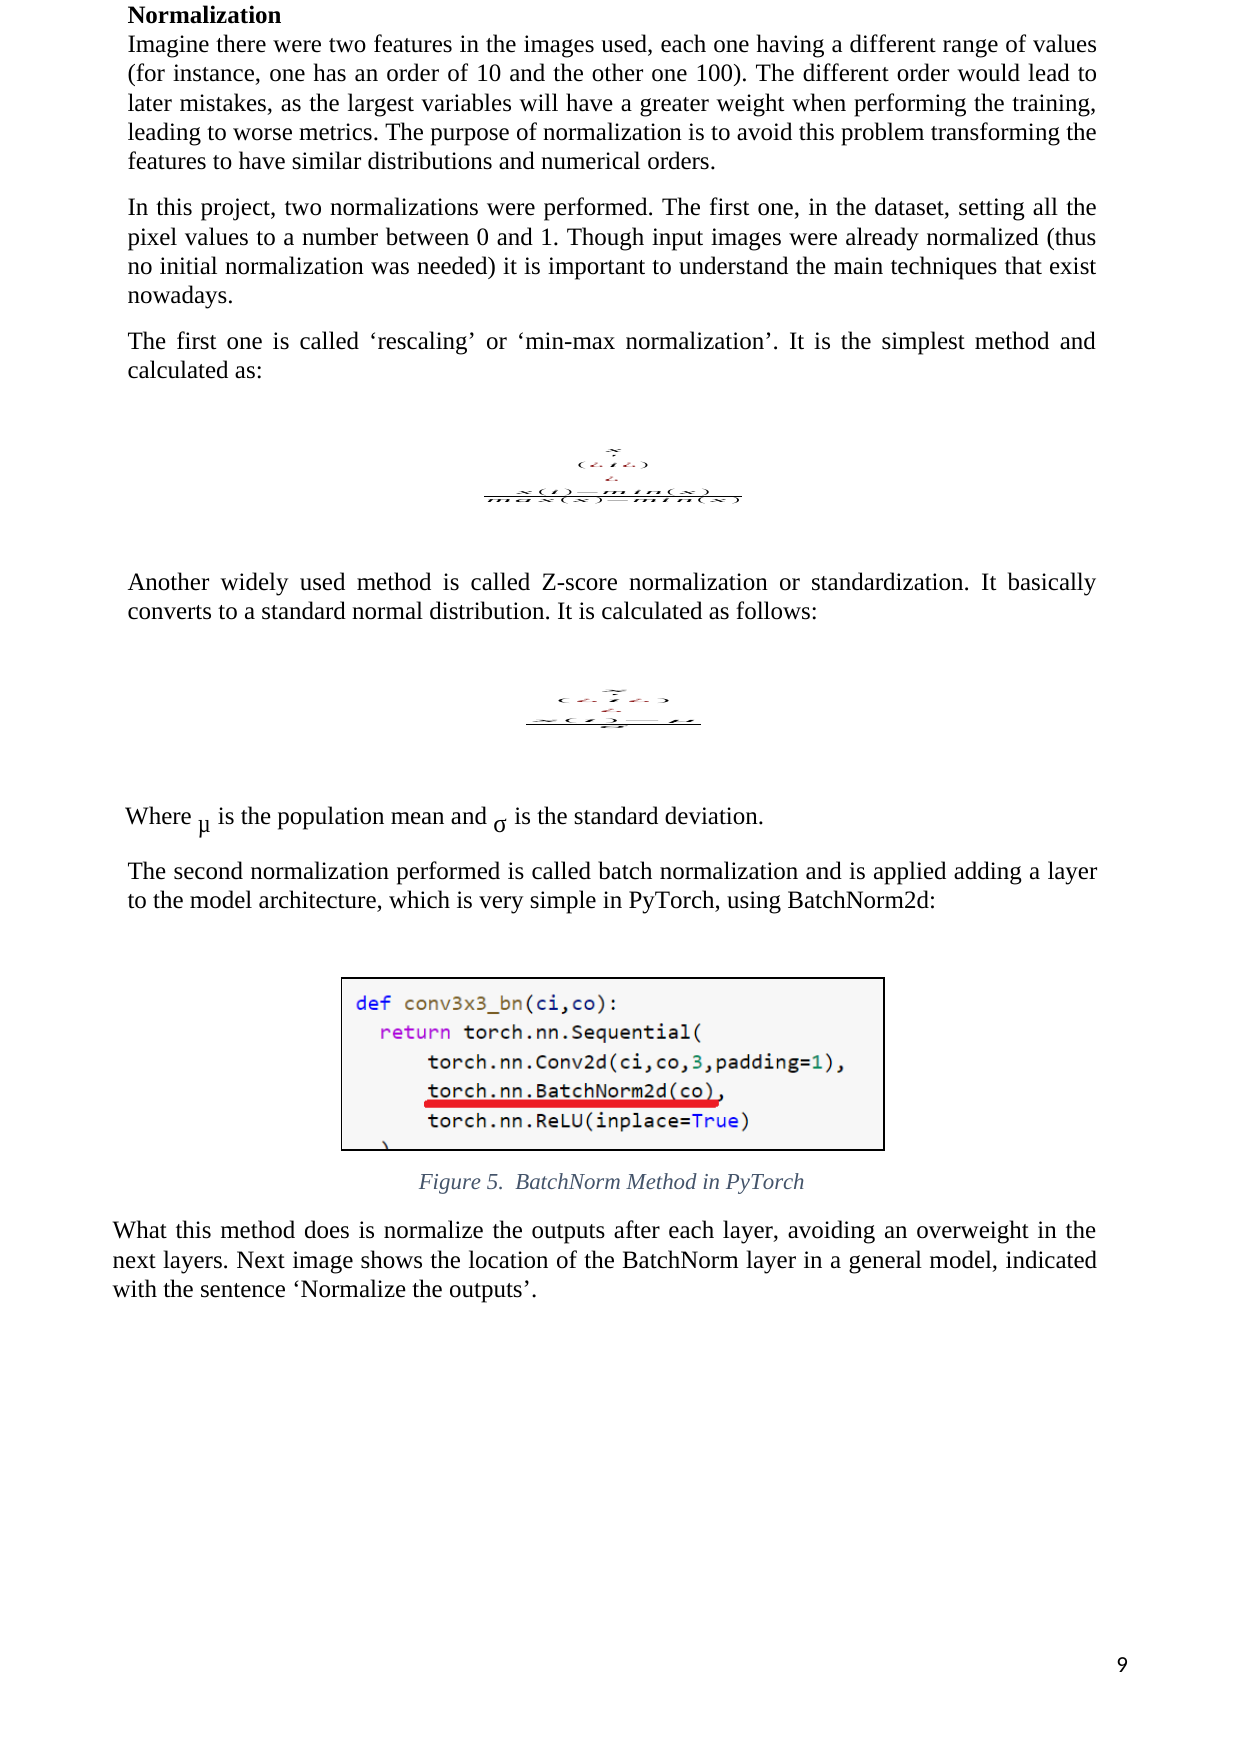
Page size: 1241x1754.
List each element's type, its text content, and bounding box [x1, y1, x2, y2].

text The first one is called ‘rescaling’ or ‘min-max normalization’. It is the simplest method and calculated as: [127, 326, 1098, 384]
text The second normalization performed is called batch normalization and is applied adding a layer to the model architecture, which is very simple in PyTorch, using BatchNorm2d: [127, 856, 1098, 914]
text What this method does is normalize the outputs after each layer, avoiding an overweight in the next layers. Next image shows the location of the BatchNorm layer in a general model, indicated with the sentence ‘Normalize the outputs’. [112, 1215, 1098, 1303]
text Where is the population mean and is the standard deviation. [112, 801, 1098, 839]
text In this project, two normalizations were performed. The first one, in the dataset, setting all the pixel values to a number between 0 and 1. Though input images were already normalized (thus no initial normalization was needed) it is important to understand the main techniques that exist nowadays. [127, 192, 1098, 309]
text Figure 5. BatchNorm Method in PyTorch [127, 1168, 1098, 1194]
text Another widely used method is called Z-score normalization or standardization. It basically converts to a standard normal distribution. It is calculated as follows: [127, 567, 1098, 625]
text Imagine there were two features in the images used, each one having a different range of values (for instance, one has an order of 10 and the other one 100). The different order would lead to later mistakes, as the largest variables will have a greater weight when performing the training, leading to worse metrics. The purpose of normalization is to avoid this problem transforming the features to have similar distributions and numerical orders. [127, 29, 1098, 175]
subtitle Normalization [127, 0, 1098, 29]
